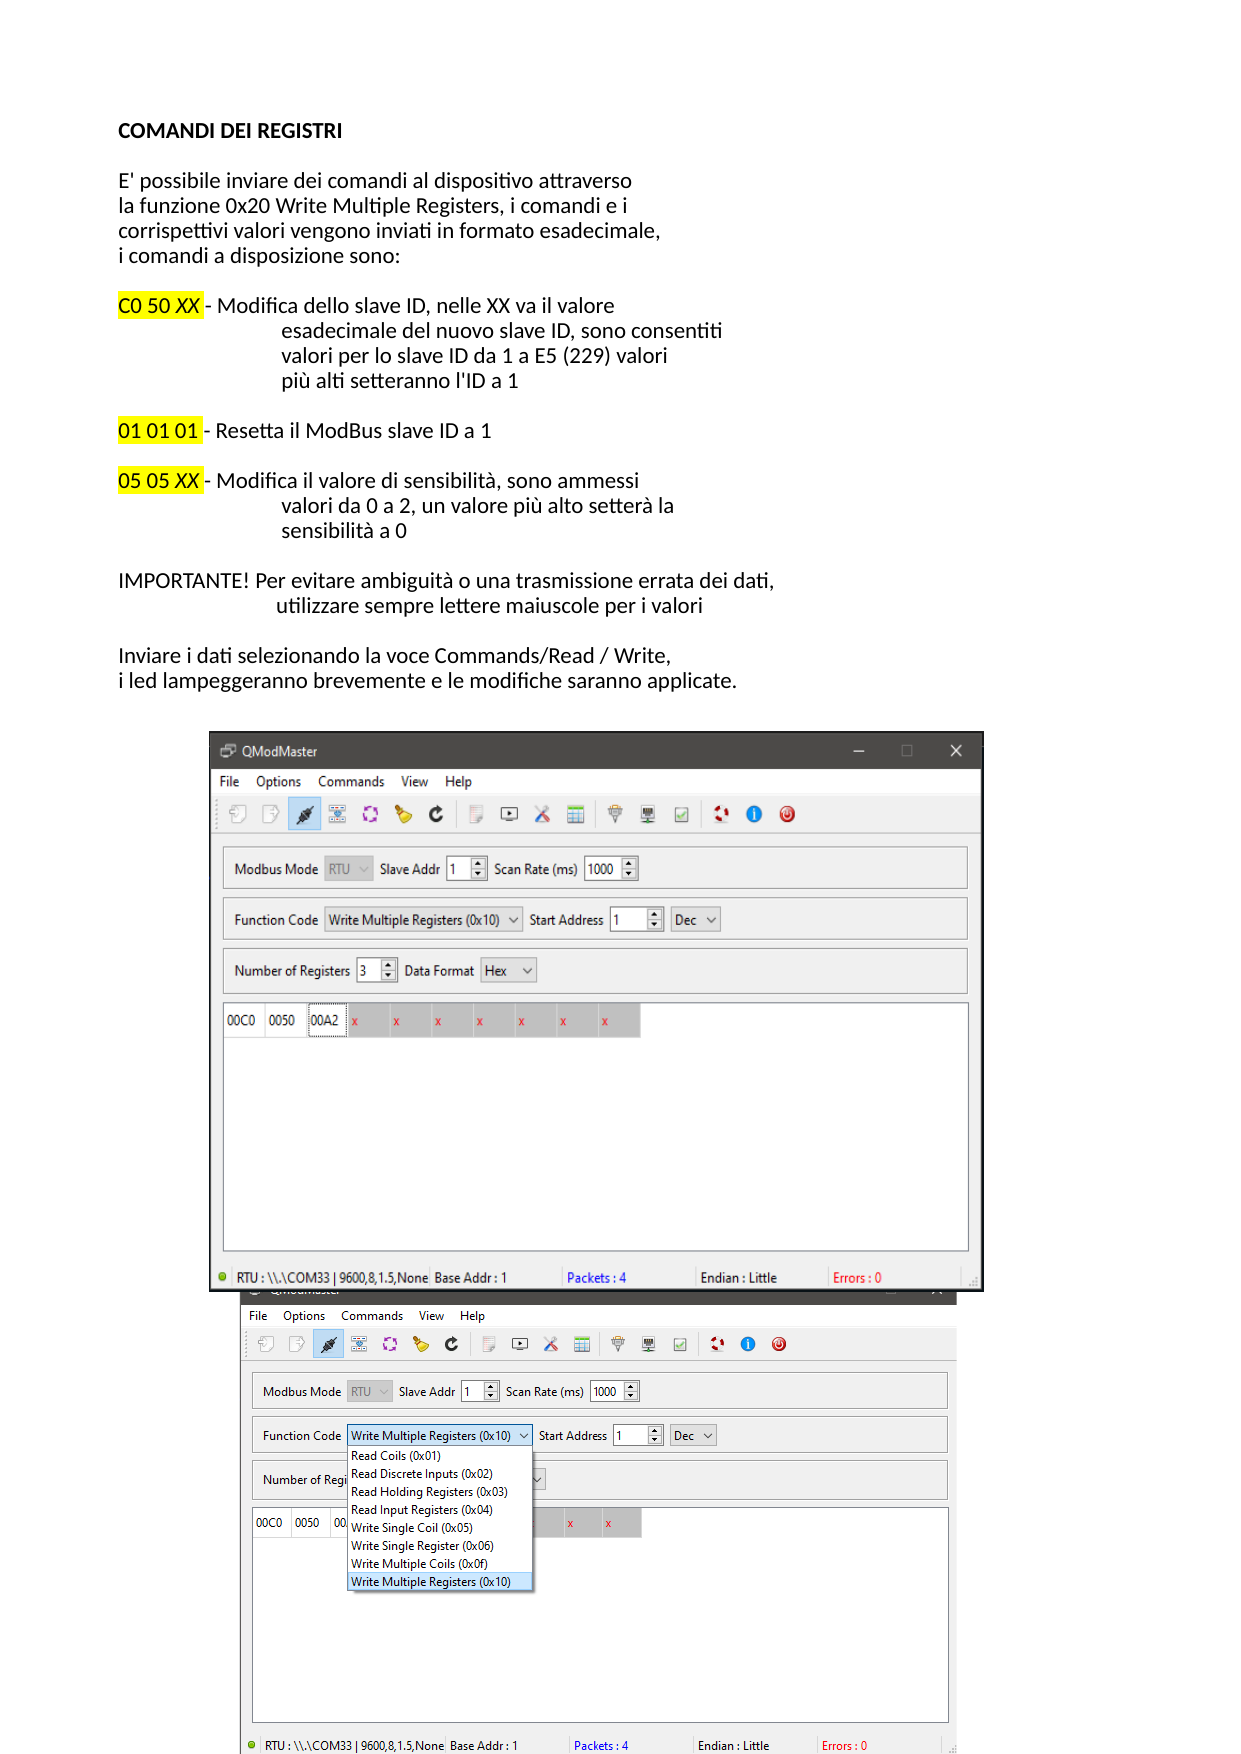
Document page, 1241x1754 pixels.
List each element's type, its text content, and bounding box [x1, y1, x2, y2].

text Inviare i dati selezionando la voce Commands/Read / Write, [118, 643, 1122, 668]
text C0 50 XX - Modifica dello slave ID, nelle XX va il valore [118, 293, 1122, 318]
text 05 05 XX - Modifica il valore di sensibilità, sono ammessi [118, 468, 1122, 493]
text COMANDI DEI REGISTRI [118, 118, 1122, 143]
text i led lampeggeranno brevemente e le modifiche saranno applicate. [118, 668, 1122, 693]
text i comandi a disposizione sono: [118, 243, 1122, 268]
text valori da 0 a 2, un valore più alto setterà la [118, 493, 1122, 518]
text IMPORTANTE! Per evitare ambiguità o una trasmissione errata dei dati, [118, 568, 1122, 593]
text E' possibile inviare dei comandi al dispositivo attraverso [118, 168, 1122, 193]
text esadecimale del nuovo slave ID, sono consentiti [118, 318, 1122, 343]
text sensibilità a 0 [118, 518, 1122, 543]
text la funzione 0x20 Write Multiple Registers, i comandi e i [118, 193, 1122, 218]
text corrispettivi valori vengono inviati in formato esadecimale, [118, 218, 1122, 243]
text più alti setteranno l'ID a 1 [118, 368, 1122, 393]
text utilizzare sempre lettere maiuscole per i valori [118, 593, 1122, 618]
text 01 01 01 - Resetta il ModBus slave ID a 1 [118, 418, 1122, 443]
picture [209, 731, 984, 1754]
text valori per lo slave ID da 1 a E5 (229) valori [118, 343, 1122, 368]
